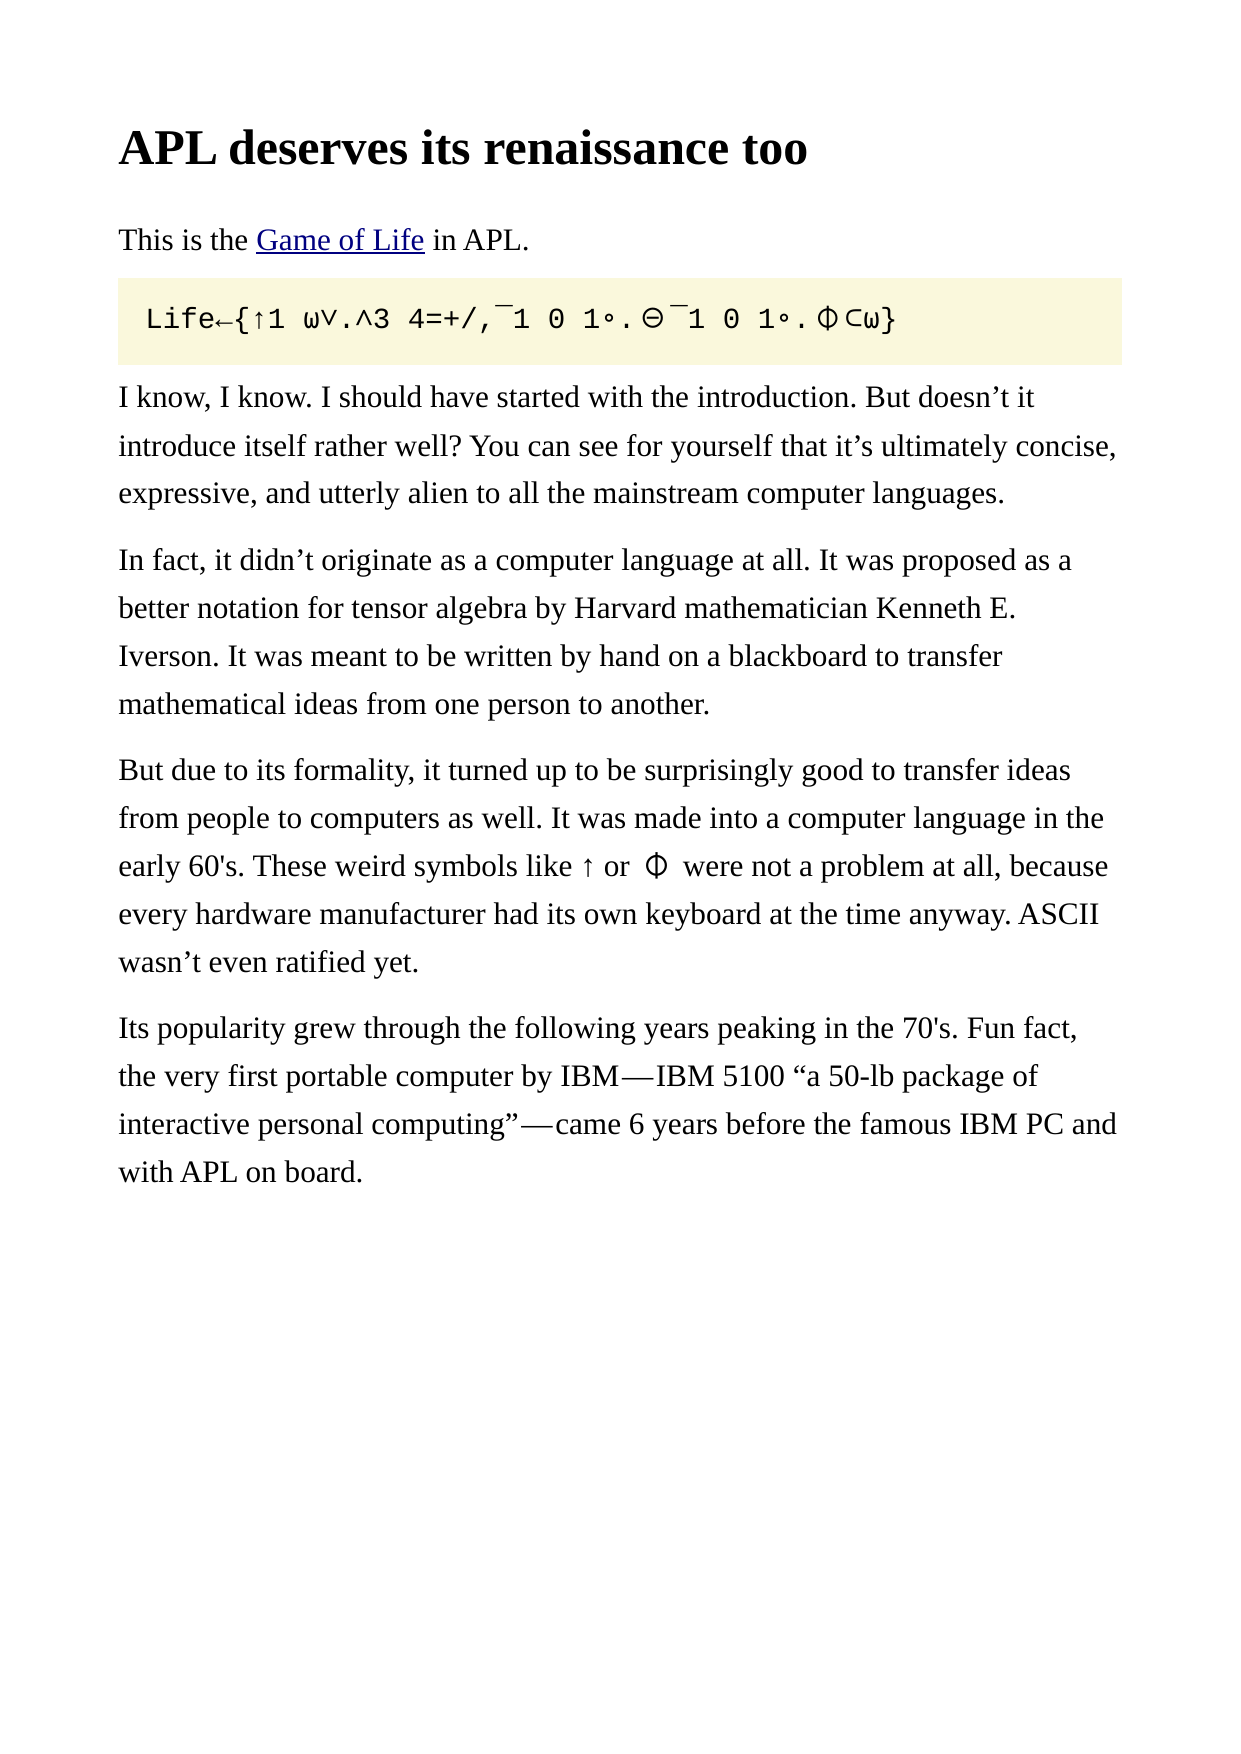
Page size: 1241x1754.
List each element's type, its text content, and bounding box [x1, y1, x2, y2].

text Life←{↑1 ⍵∨.∧3 4=+/,¯1 0 1∘.⊖¯1 0 1∘.⌽⊂⍵} [118, 278, 1122, 365]
subtitle APL deserves its renaissance too [118, 118, 1122, 176]
text I know, I know. I should have started with the introduction. But doesn’t it introduce itself rather well? You can see for yourself that it’s ultimately concise, expressive, and utterly alien to all the mainstream computer languages. [118, 369, 1122, 514]
text But due to its formality, it turned up to be surprisingly good to transfer ideas from people to computers as well. It was made into a computer language in the early 60's. These weird symbols like ↑ or ⌽ were not a problem at all, because every hardware manufacturer had its own keyboard at the time anyway. ASCII wasn’t even ratified yet. [118, 742, 1122, 982]
text This is the Game of Life in APL. [118, 212, 1122, 260]
text Its popularity grew through the following years peaking in the 70's. Fun fact, the very first portable computer by IBM — IBM 5100 “a 50-lb package of interactive personal computing” — came 6 years before the famous IBM PC and with APL on board. [118, 1000, 1122, 1192]
text In fact, it didn’t originate as a computer language at all. It was proposed as a better notation for tensor algebra by Harvard mathematician Kenneth E. Iverson. It was meant to be written by hand on a blackboard to transfer mathematical ideas from one person to another. [118, 532, 1122, 724]
